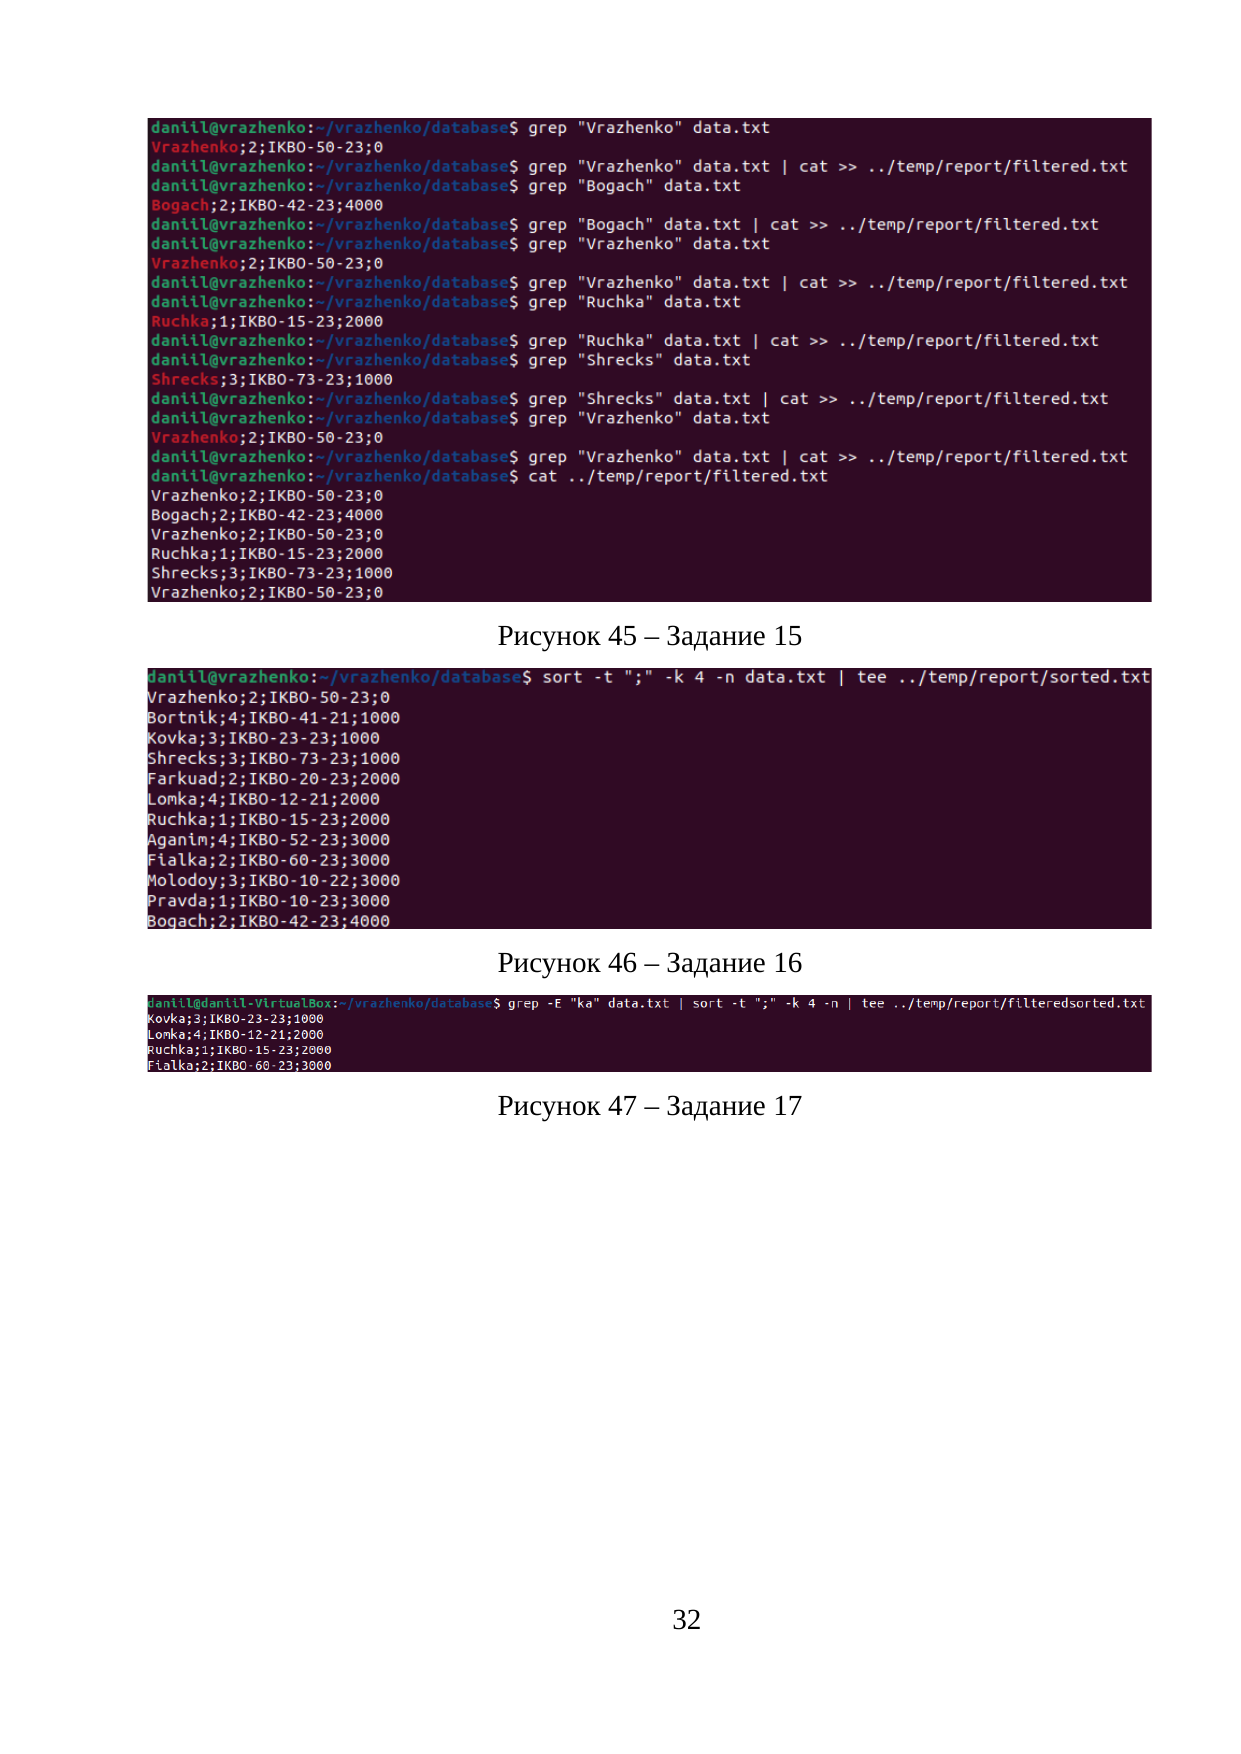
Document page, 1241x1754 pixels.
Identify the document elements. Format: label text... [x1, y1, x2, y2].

picture [147, 995, 1152, 1072]
picture [147, 118, 1152, 602]
text Рисунок 45 – Задание 15 [148, 602, 1152, 652]
picture [147, 668, 1152, 929]
text Рисунок 47 – Задание 17 [148, 1072, 1152, 1121]
text Рисунок 46 – Задание 16 [148, 929, 1152, 978]
